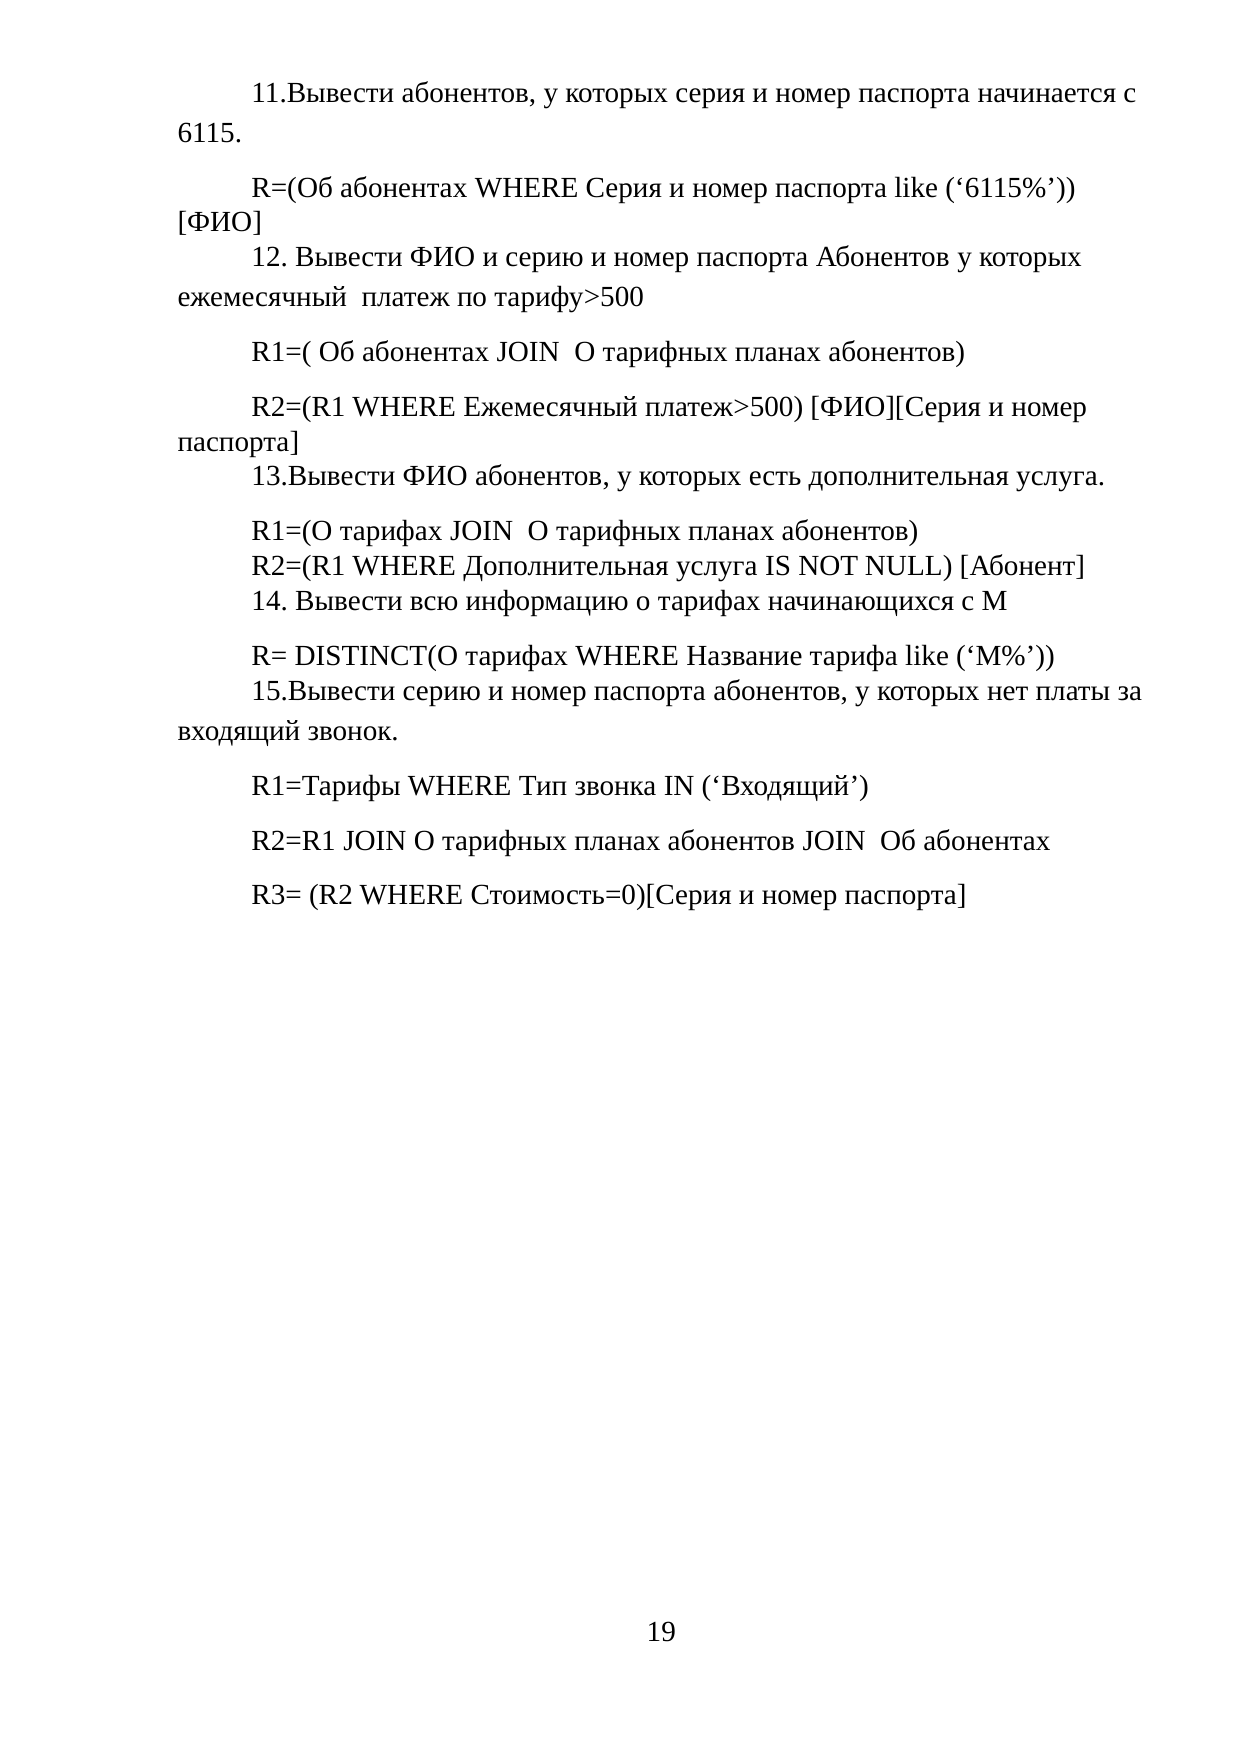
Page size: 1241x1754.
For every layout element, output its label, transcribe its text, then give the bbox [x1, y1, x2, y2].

text 14. Вывести всю информацию о тарифах начинающихся с М [177, 583, 1152, 617]
text R= DISTINCT(О тарифах WHERE Название тарифа like (‘М%’)) [177, 638, 1152, 671]
text R=(Об абонентах WHERE Серия и номер паспорта like (‘6115%’))[ФИО] [177, 170, 1152, 238]
text R2=(R1 WHERE Ежемесячный платеж>500) [ФИО][Серия и номер паспорта] [177, 389, 1152, 457]
text R2=R1 JOIN О тарифных планах абонентов JOIN Об абонентах [177, 823, 1152, 856]
text R3= (R2 WHERE Стоимость=0)[Серия и номер паспорта] [177, 877, 1152, 911]
text R1=(О тарифах JOIN О тарифных планах абонентов) [177, 513, 1152, 547]
text 13.Вывести ФИО абонентов, у которых есть дополнительная услуга. [177, 458, 1152, 492]
text R1=( Об абонентах JOIN О тарифных планах абонентов) [177, 334, 1152, 368]
text R1=Тарифы WHERE Тип звонка IN (‘Входящий’) [177, 768, 1152, 801]
text 11.Вывести абонентов, у которых серия и номер паспорта начинается с 6115. [177, 75, 1152, 149]
text R2=(R1 WHERE Дополнительная услуга IS NOT NULL) [Абонент] [177, 548, 1152, 582]
text 12. Вывести ФИО и серию и номер паспорта Абонентов у которых ежемесячный платеж по тарифу>500 [177, 239, 1152, 313]
text 15.Вывести серию и номер паспорта абонентов, у которых нет платы за входящий звонок. [177, 673, 1152, 747]
